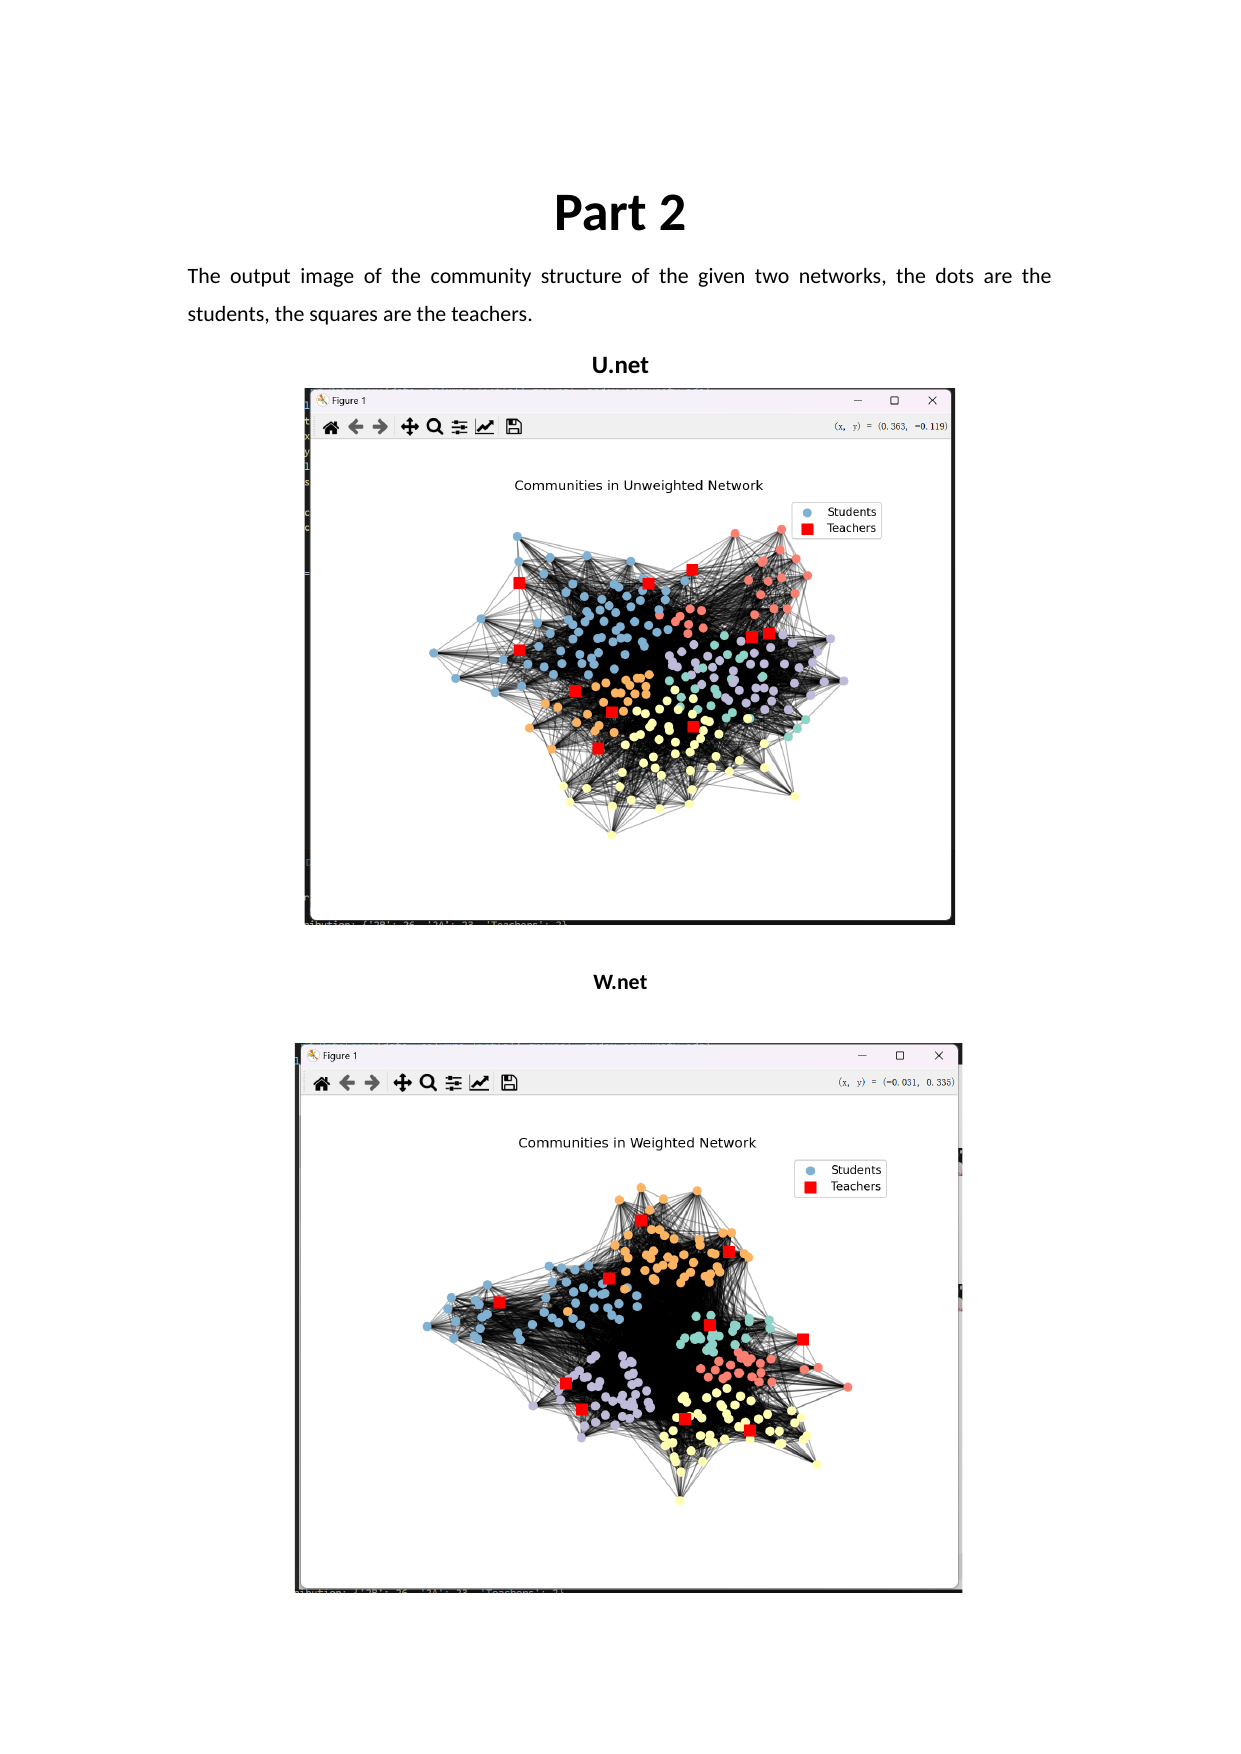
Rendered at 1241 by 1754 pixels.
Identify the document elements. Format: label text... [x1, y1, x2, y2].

text U.net [187, 348, 1053, 380]
text Part 2 [187, 162, 1053, 259]
text W.net [187, 965, 1053, 998]
picture [304, 388, 956, 925]
text The output image of the community structure of the given two networks, the dots are the students, the squares are the teachers. [187, 259, 1053, 329]
picture [294, 1043, 963, 1593]
